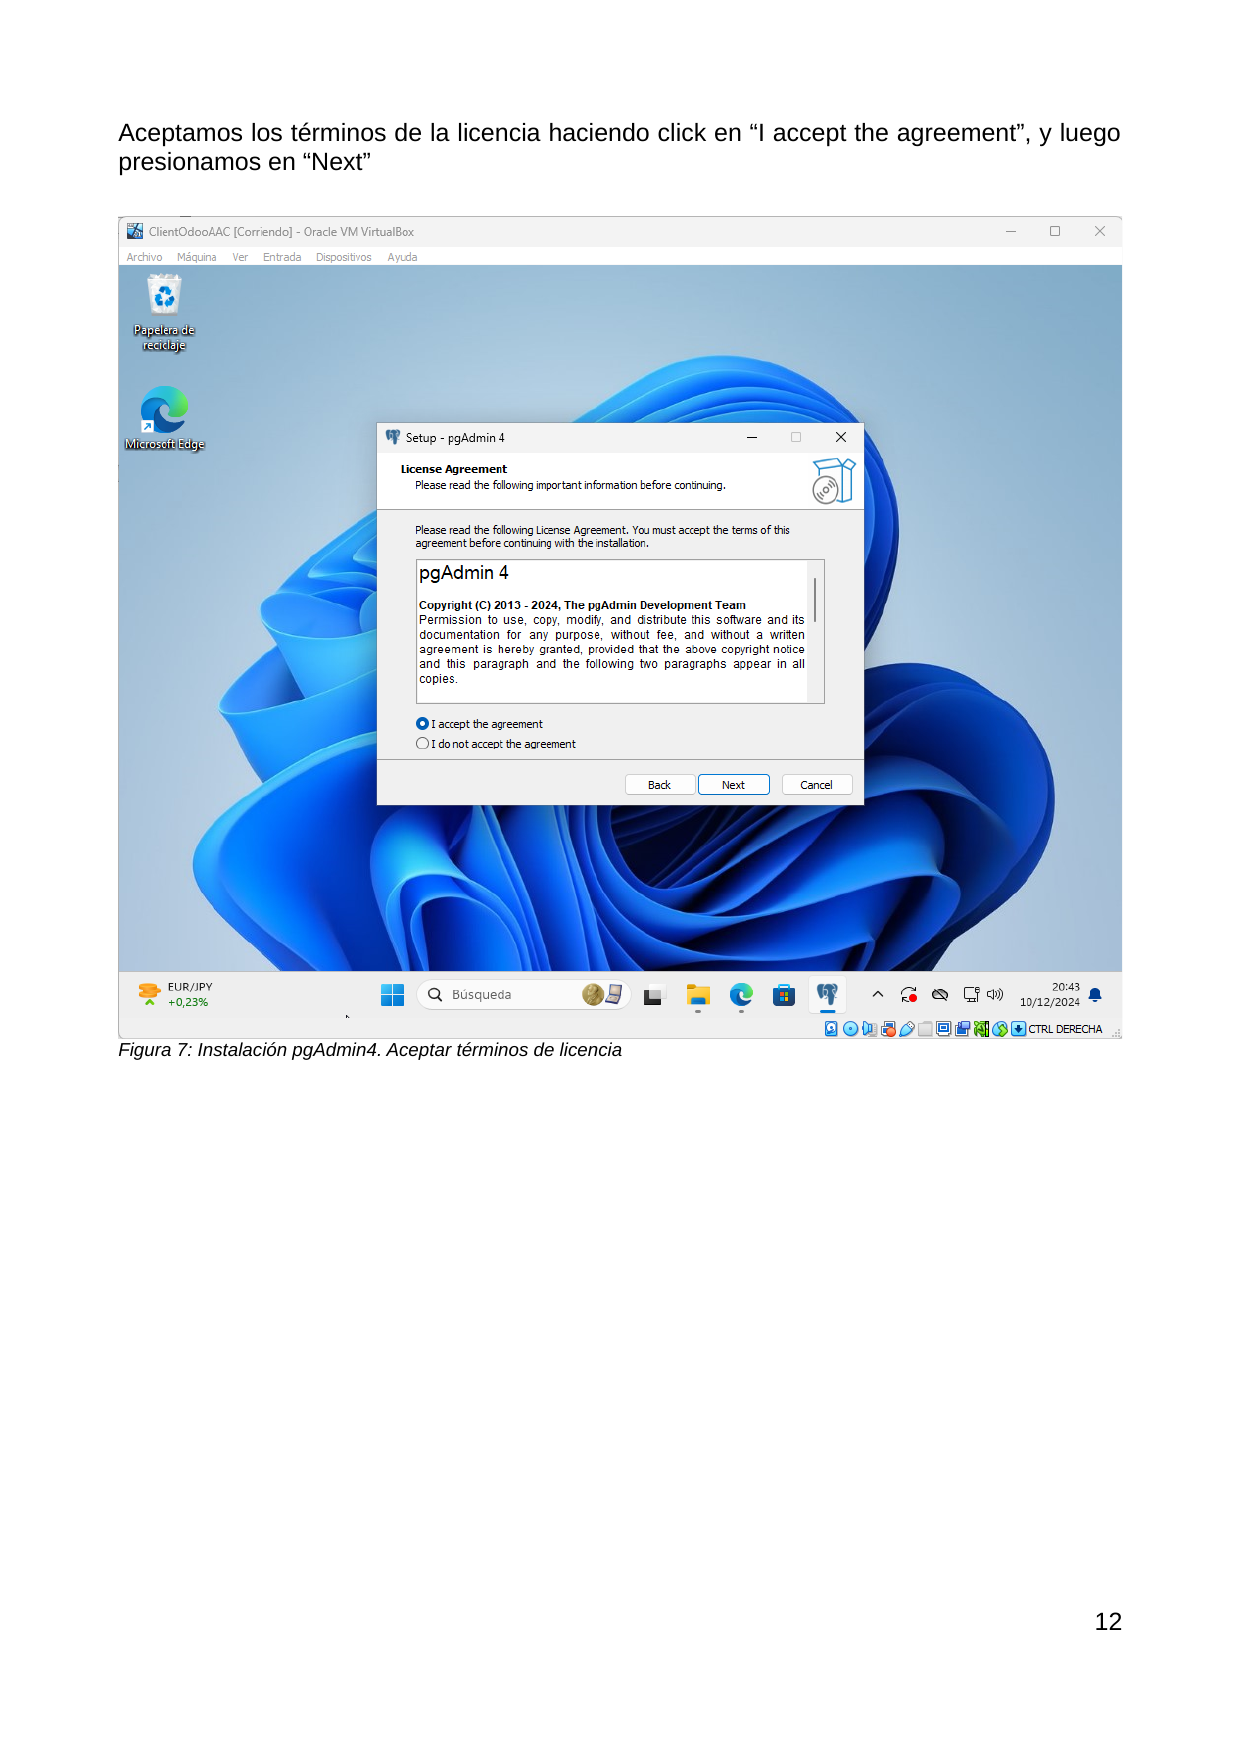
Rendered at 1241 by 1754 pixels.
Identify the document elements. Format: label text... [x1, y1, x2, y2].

text Aceptamos los términos de la licencia haciendo click en “I accept the agreement”, y luego presionamos en “Next” [118, 118, 1122, 176]
picture [118, 216, 1123, 1039]
text Figura 7: Instalación pgAdmin4. Aceptar términos de licencia [118, 1039, 1122, 1060]
